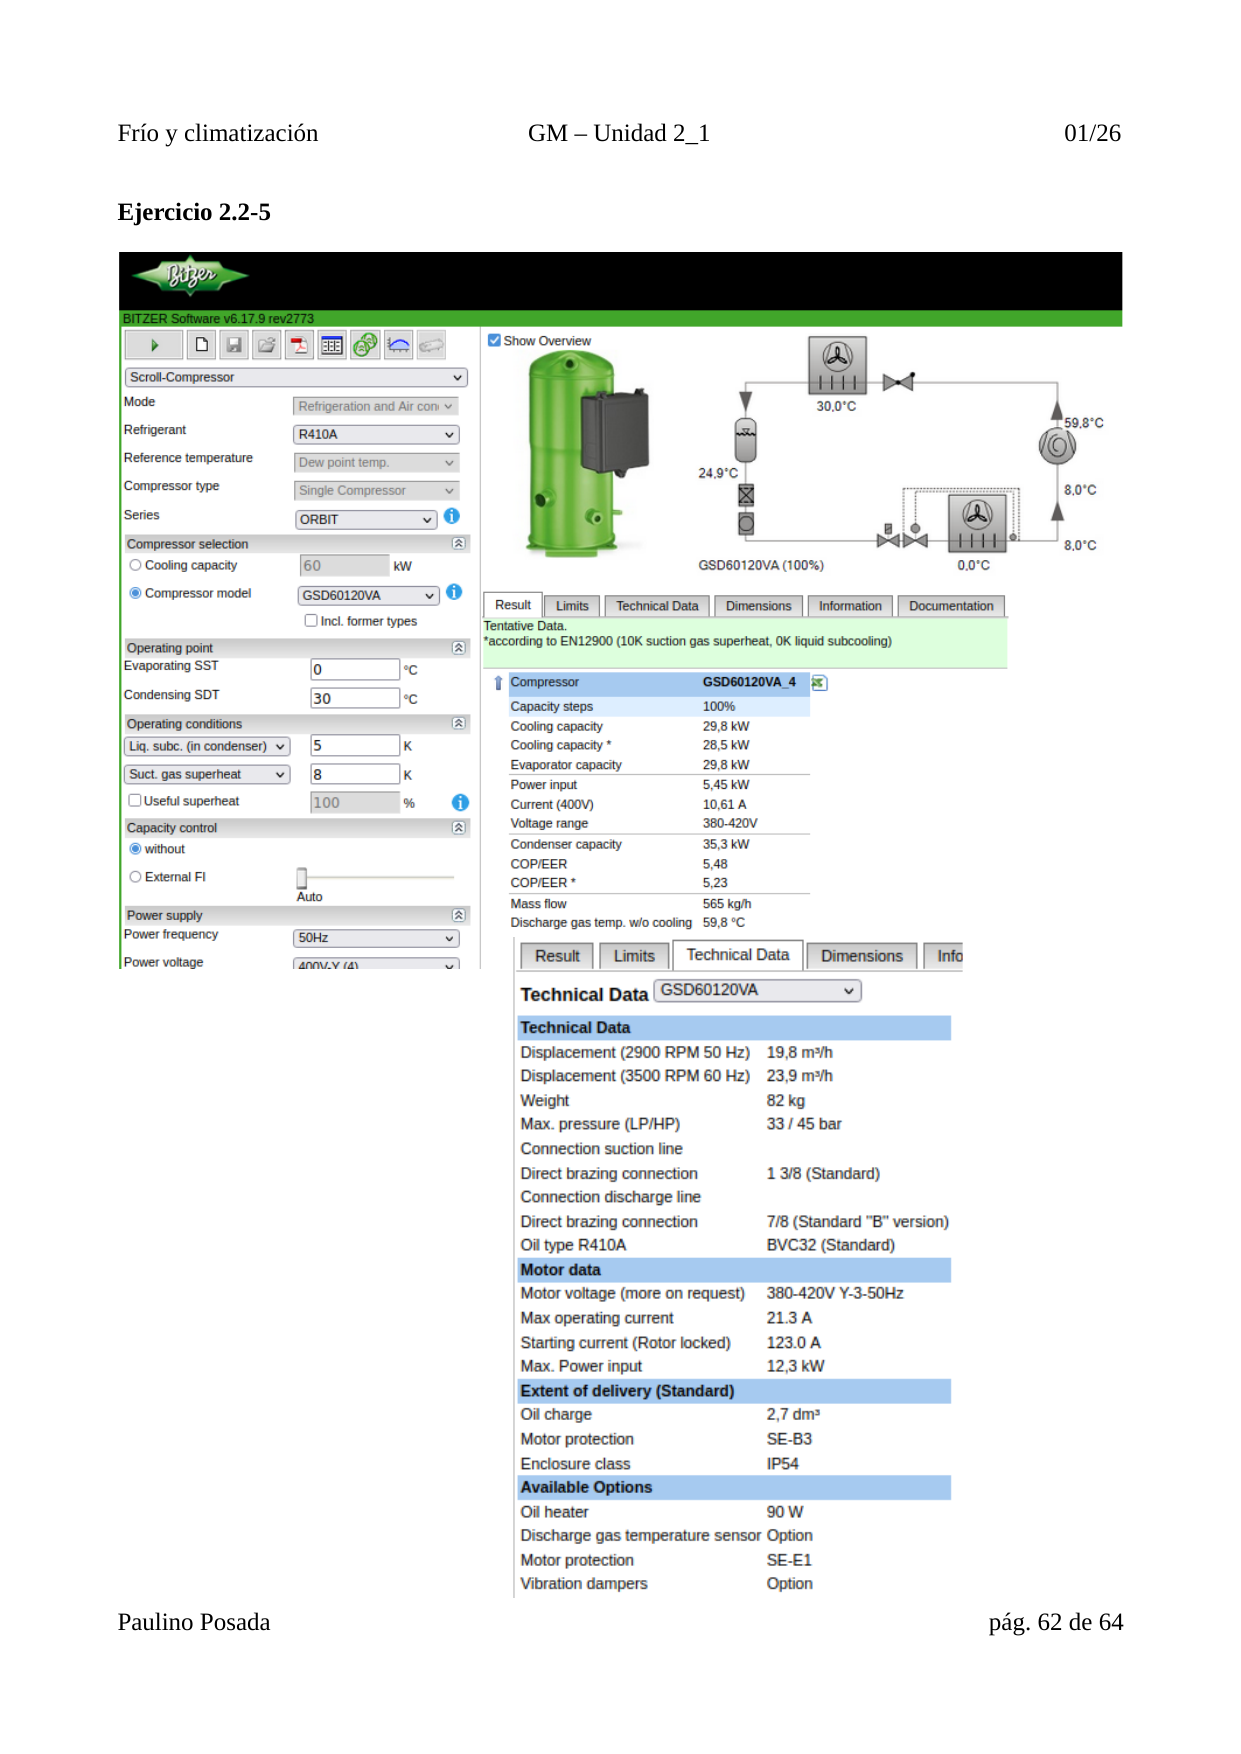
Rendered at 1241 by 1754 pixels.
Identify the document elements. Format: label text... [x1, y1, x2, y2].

picture [118, 252, 1123, 1598]
text Ejercicio 2.2-5 [117, 197, 1123, 226]
